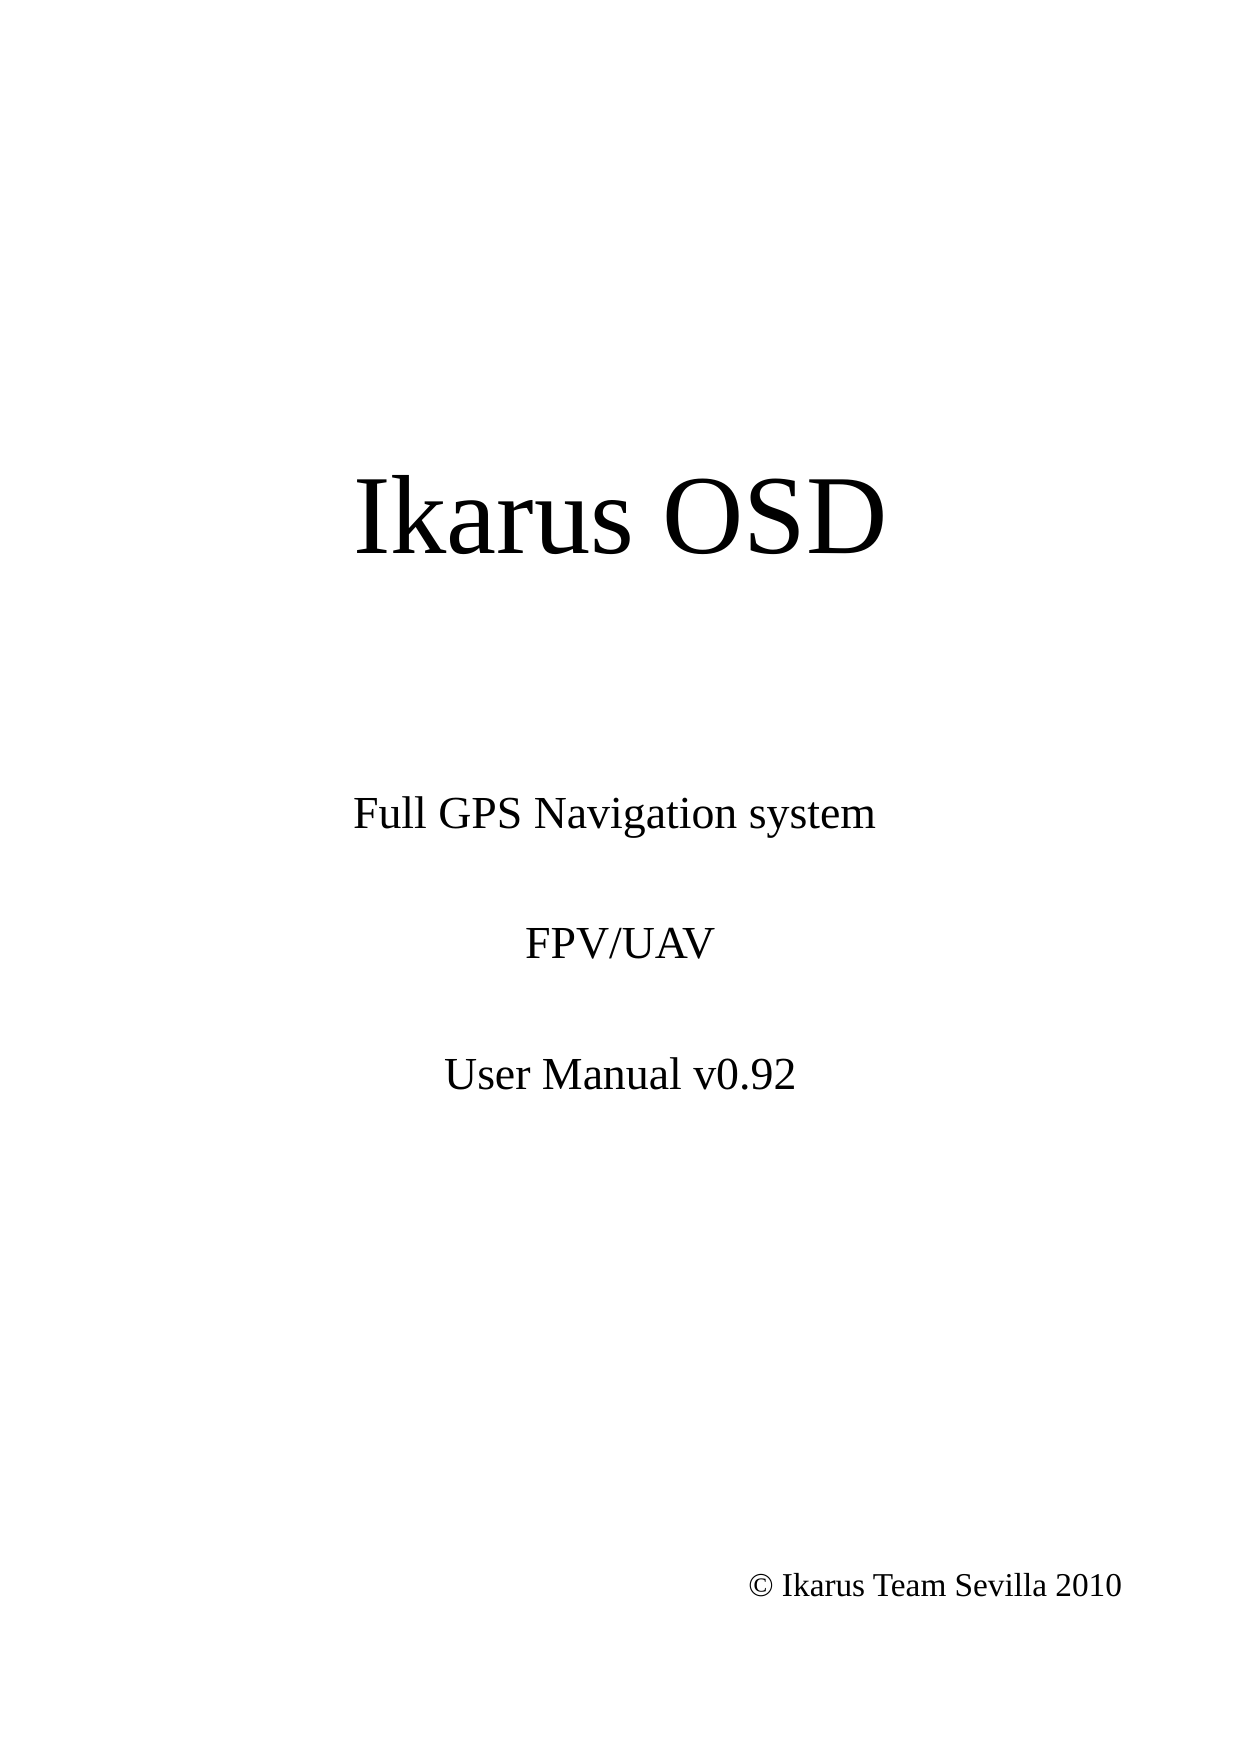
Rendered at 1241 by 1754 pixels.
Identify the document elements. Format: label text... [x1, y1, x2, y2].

text User Manual v0.92 [118, 1046, 1122, 1099]
text FPV/UAV [118, 916, 1122, 969]
text Ikarus OSD [118, 448, 1122, 577]
text Full GPS Navigation system [118, 786, 1122, 838]
text © Ikarus Team Sevilla 2010 [118, 1565, 1122, 1604]
